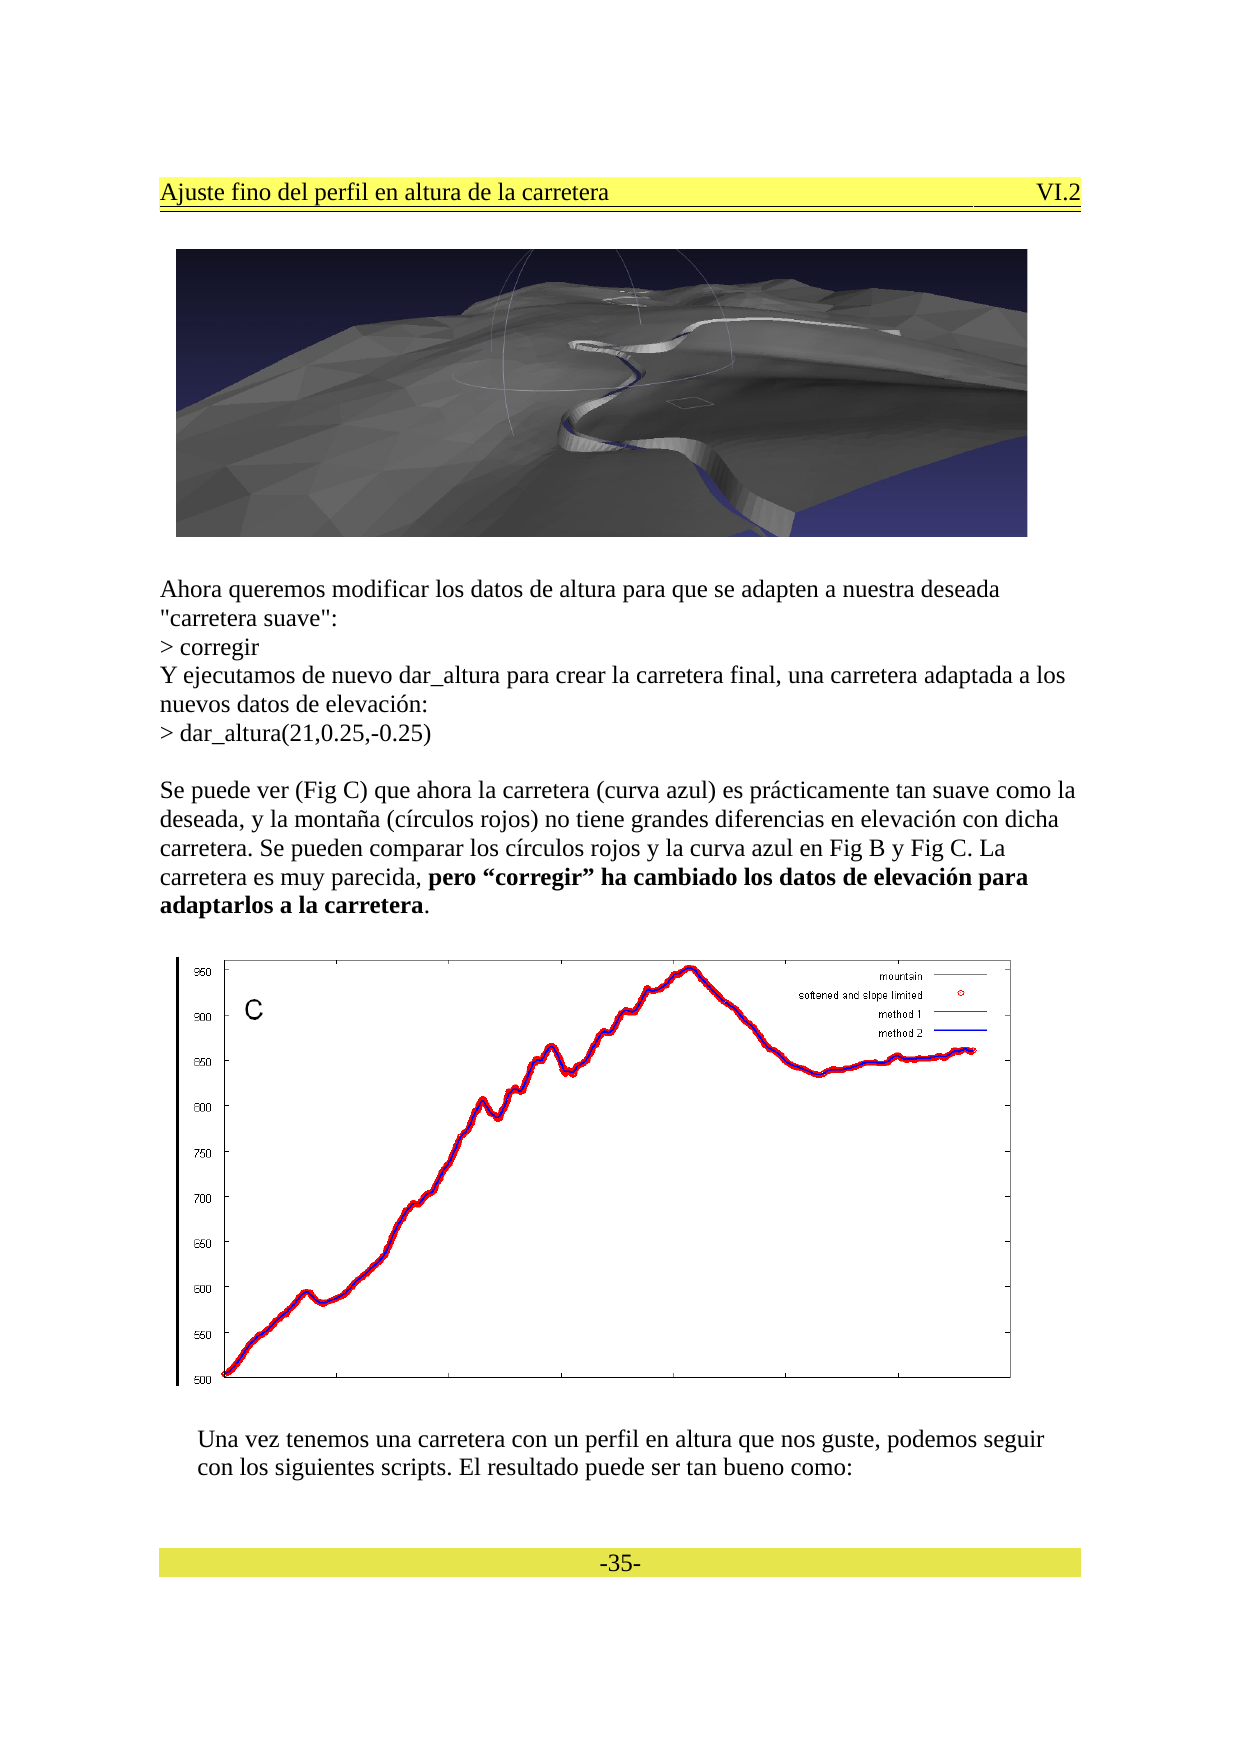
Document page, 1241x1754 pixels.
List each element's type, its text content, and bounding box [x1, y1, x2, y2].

picture [176, 249, 1028, 537]
text Una vez tenemos una carretera con un perfil en altura que nos guste, podemos seguir con los siguientes scripts. El resultado puede ser tan bueno como: [197, 1424, 1081, 1481]
text Se puede ver (Fig C) que ahora la carretera (curva azul) es prácticamente tan suave como la deseada, y la montaña (círculos rojos) no tiene grandes diferencias en elevación con dicha carretera. Se pueden comparar los círculos rojos y la curva azul en Fig B y Fig C. La carretera es muy parecida, pero “corregir” ha cambiado los datos de elevación para adaptarlos a la carretera. [159, 776, 1081, 919]
picture [176, 957, 1029, 1386]
text > dar_altura(21,0.25,-0.25) [159, 718, 1081, 747]
text Y ejecutamos de nuevo dar_altura para crear la carretera final, una carretera adaptada a los nuevos datos de elevación: [159, 661, 1081, 718]
text Ahora queremos modificar los datos de altura para que se adapten a nuestra deseada "carretera suave": [159, 574, 1081, 632]
text > corregir [159, 632, 1081, 661]
